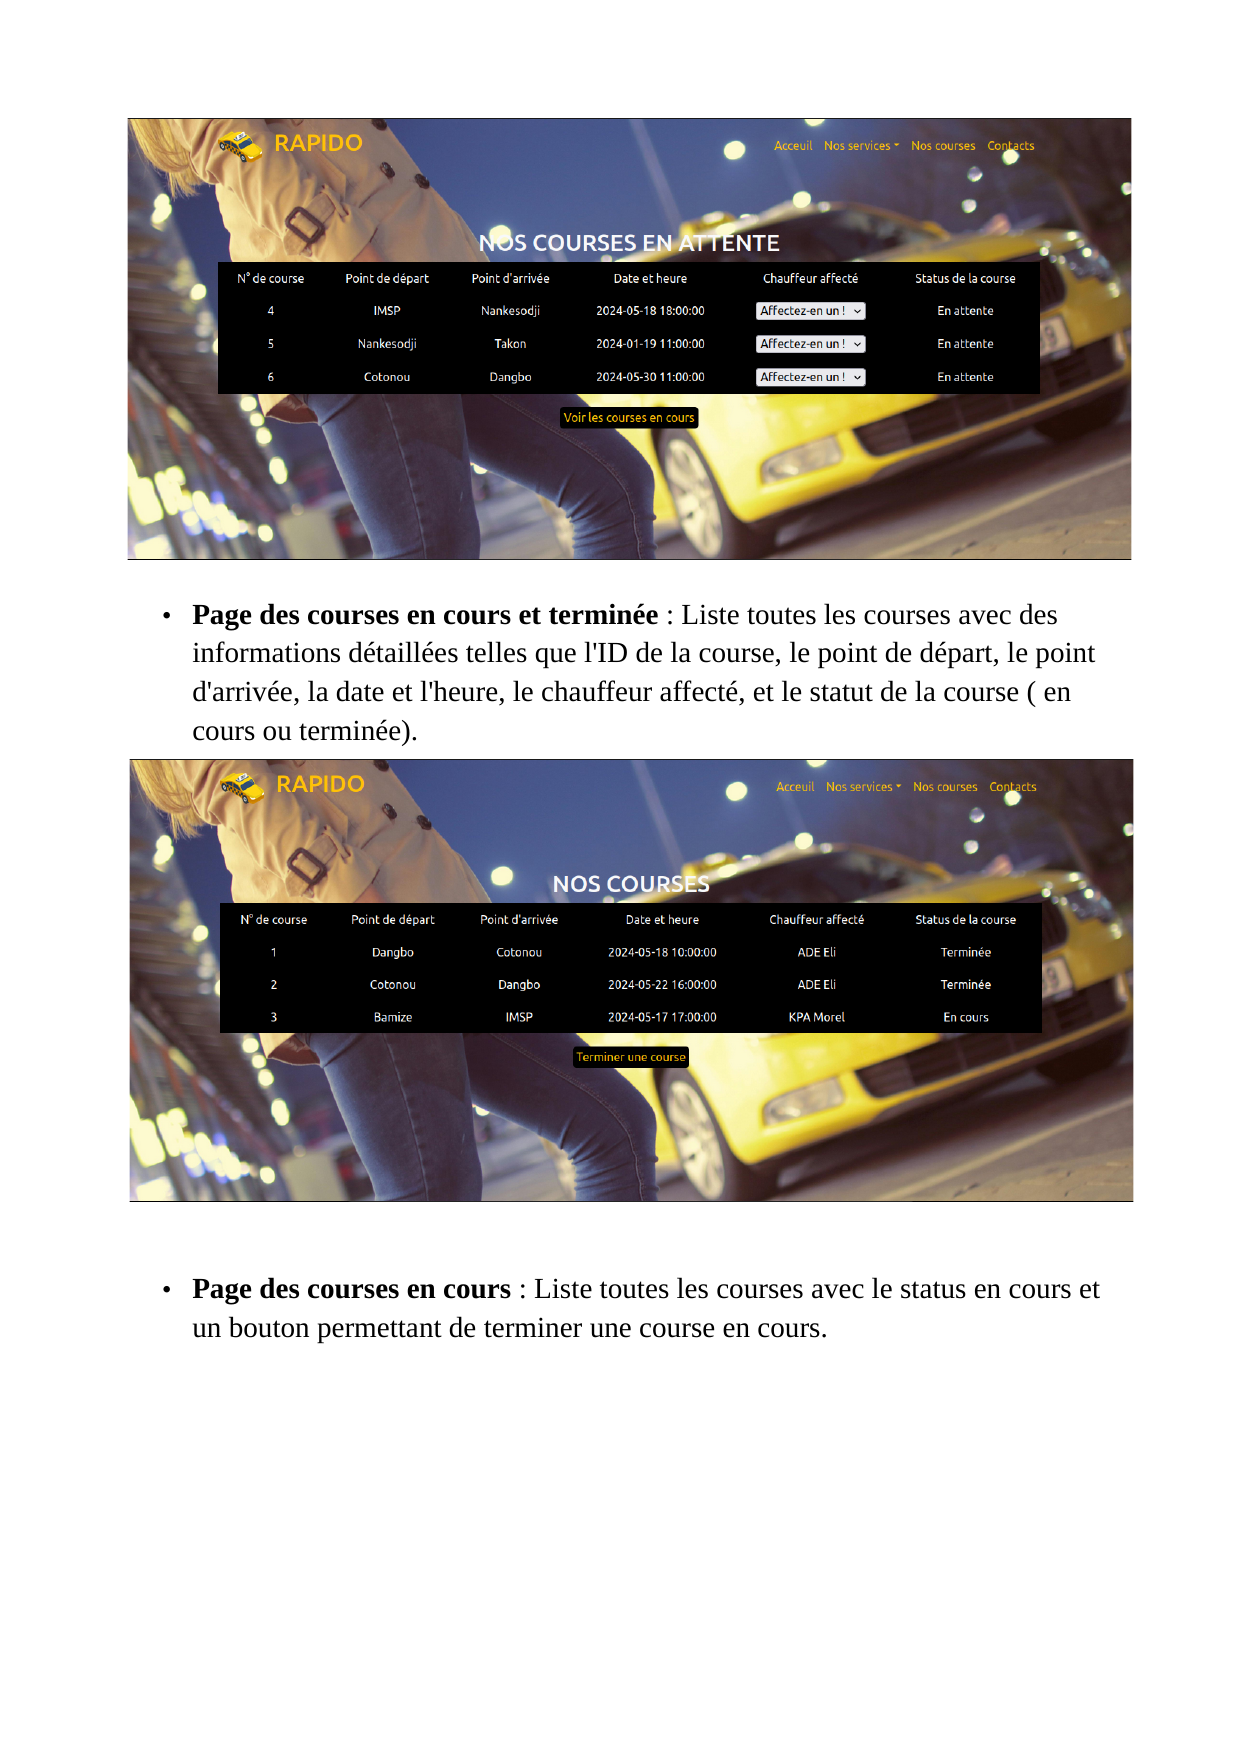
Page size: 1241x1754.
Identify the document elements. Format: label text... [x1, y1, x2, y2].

picture [127, 118, 1132, 560]
picture [129, 759, 1134, 1202]
list Page des courses en cours et terminée : Liste toutes les courses avec des informations détaillées telles que l'ID de la course, le point de départ, le point d'arrivée, la date et l'heure, le chauffeur affecté, et le statut de la course ( en cours ou terminée). [162, 597, 1122, 746]
list Page des courses en cours : Liste toutes les courses avec le status en cours et un bouton permettant de terminer une course en cours. [162, 1271, 1122, 1343]
